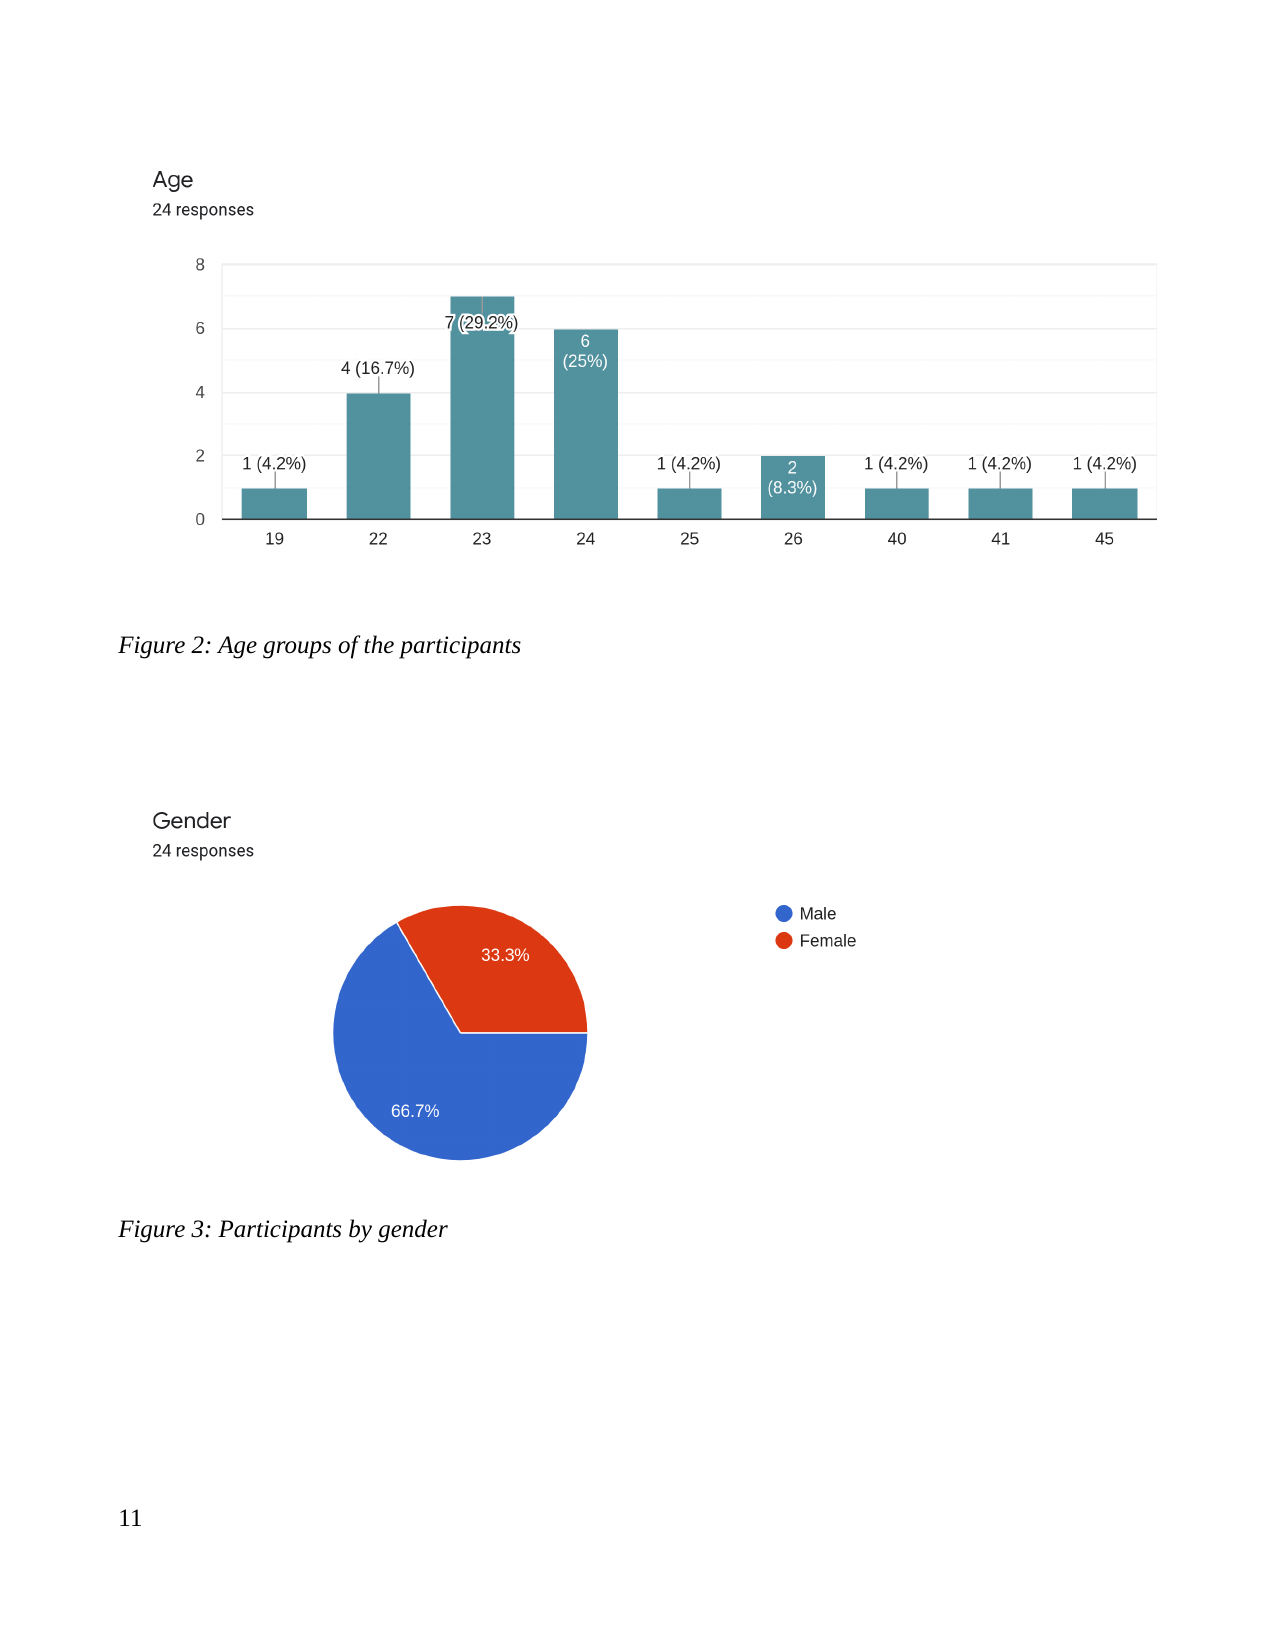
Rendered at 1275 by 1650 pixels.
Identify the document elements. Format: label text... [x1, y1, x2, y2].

text Figure 2: Age groups of the participants [118, 625, 1157, 659]
text Figure 3: Participants by gender [118, 772, 1160, 1243]
picture [118, 130, 1157, 625]
picture [118, 771, 1157, 1209]
